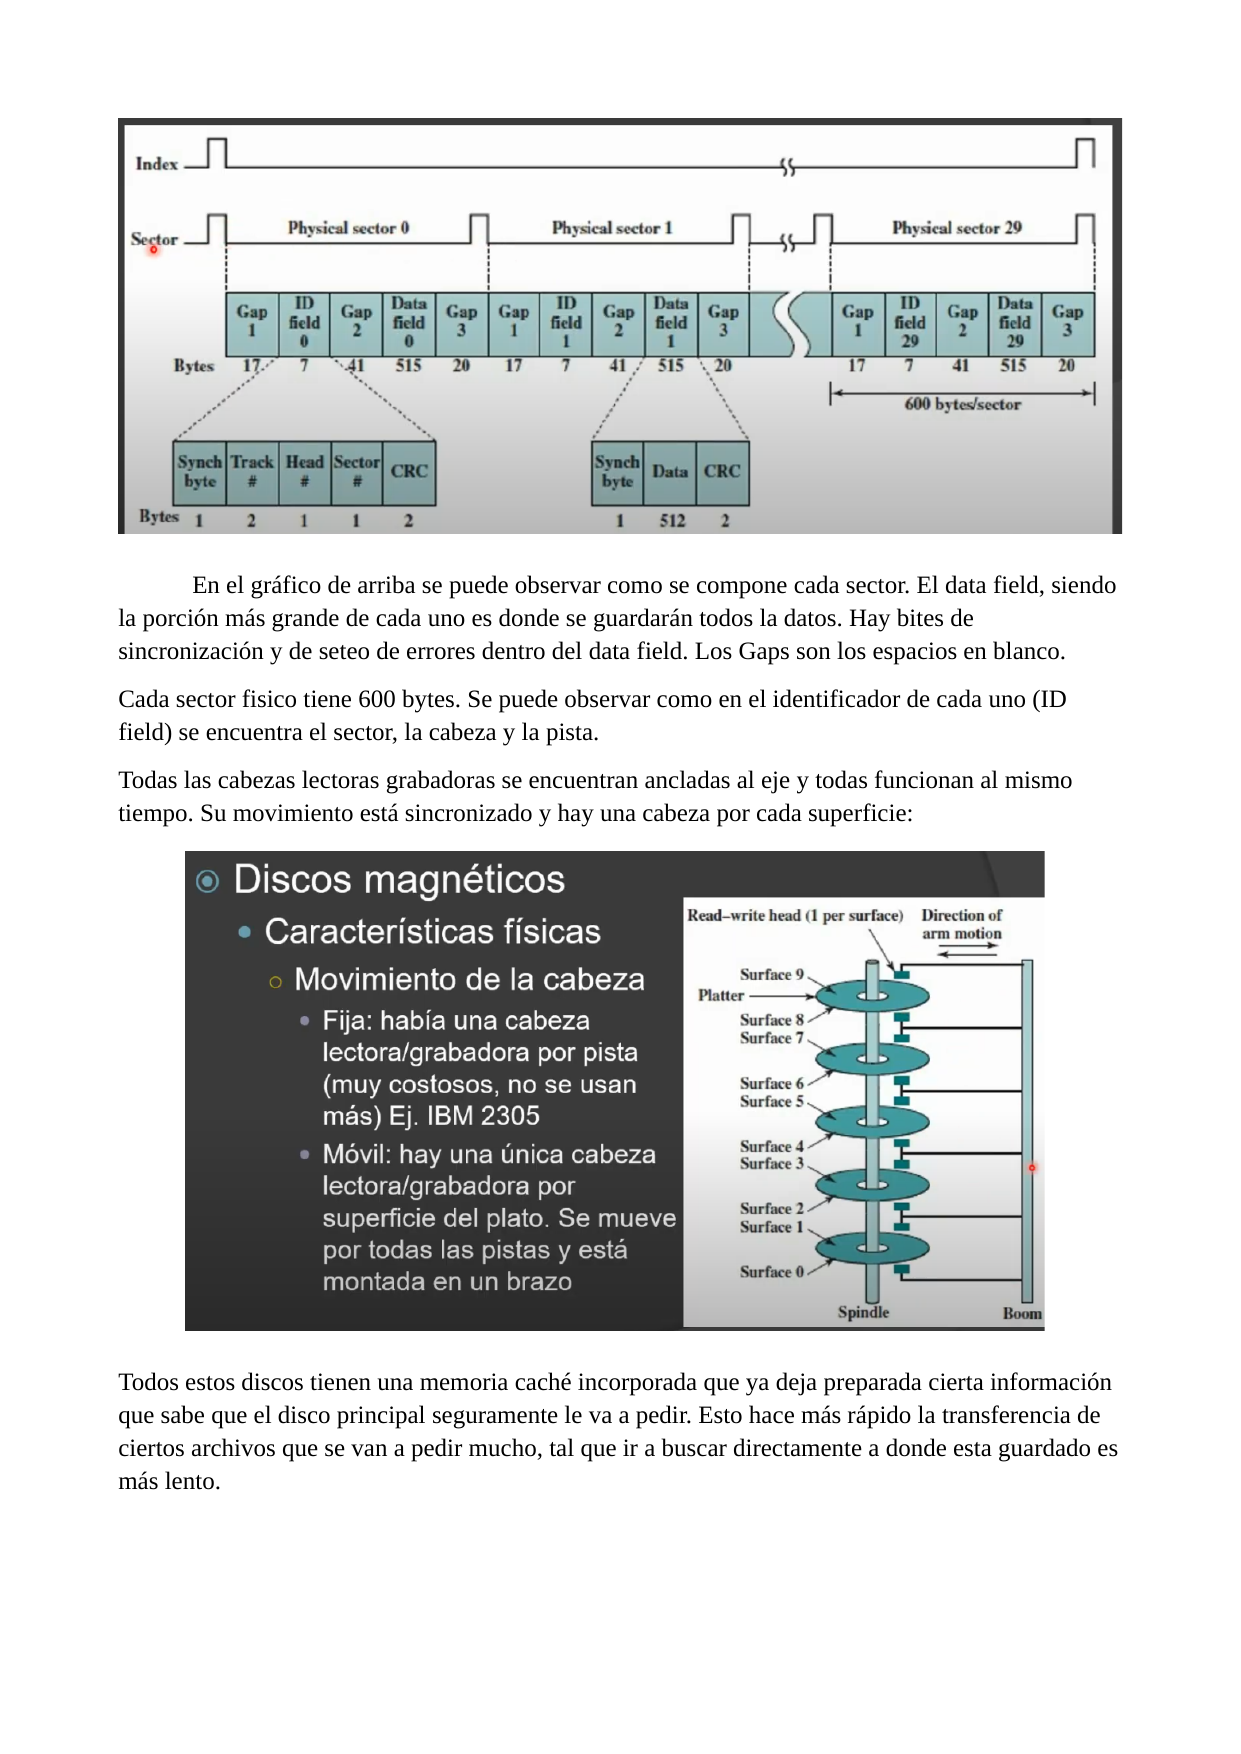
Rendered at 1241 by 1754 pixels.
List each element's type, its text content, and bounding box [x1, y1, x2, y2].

picture [185, 851, 1045, 1331]
text Todos estos discos tienen una memoria caché incorporada que ya deja preparada cierta información que sabe que el disco principal seguramente le va a pedir. Esto hace más rápido la transferencia de ciertos archivos que se van a pedir mucho, tal que ir a buscar directamente a donde esta guardado es más lento. [118, 845, 1122, 1495]
text Cada sector fisico tiene 600 bytes. Se puede observar como en el identificador de cada uno (ID field) se encuentra el sector, la cabeza y la pista. [118, 684, 1122, 746]
text Todas las cabezas lectoras grabadoras se encuentran ancladas al eje y todas funcionan al mismo tiempo. Su movimiento está sincronizado y hay una cabeza por cada superficie: [118, 765, 1122, 826]
text En el gráfico de arriba se puede observar como se compone cada sector. El data field, siendo la porción más grande de cada uno es donde se guardarán todos la datos. Hay bites de sincronización y de seteo de errores dentro del data field. Los Gaps son los espacios en blanco. [118, 534, 1122, 665]
picture [118, 118, 1123, 534]
